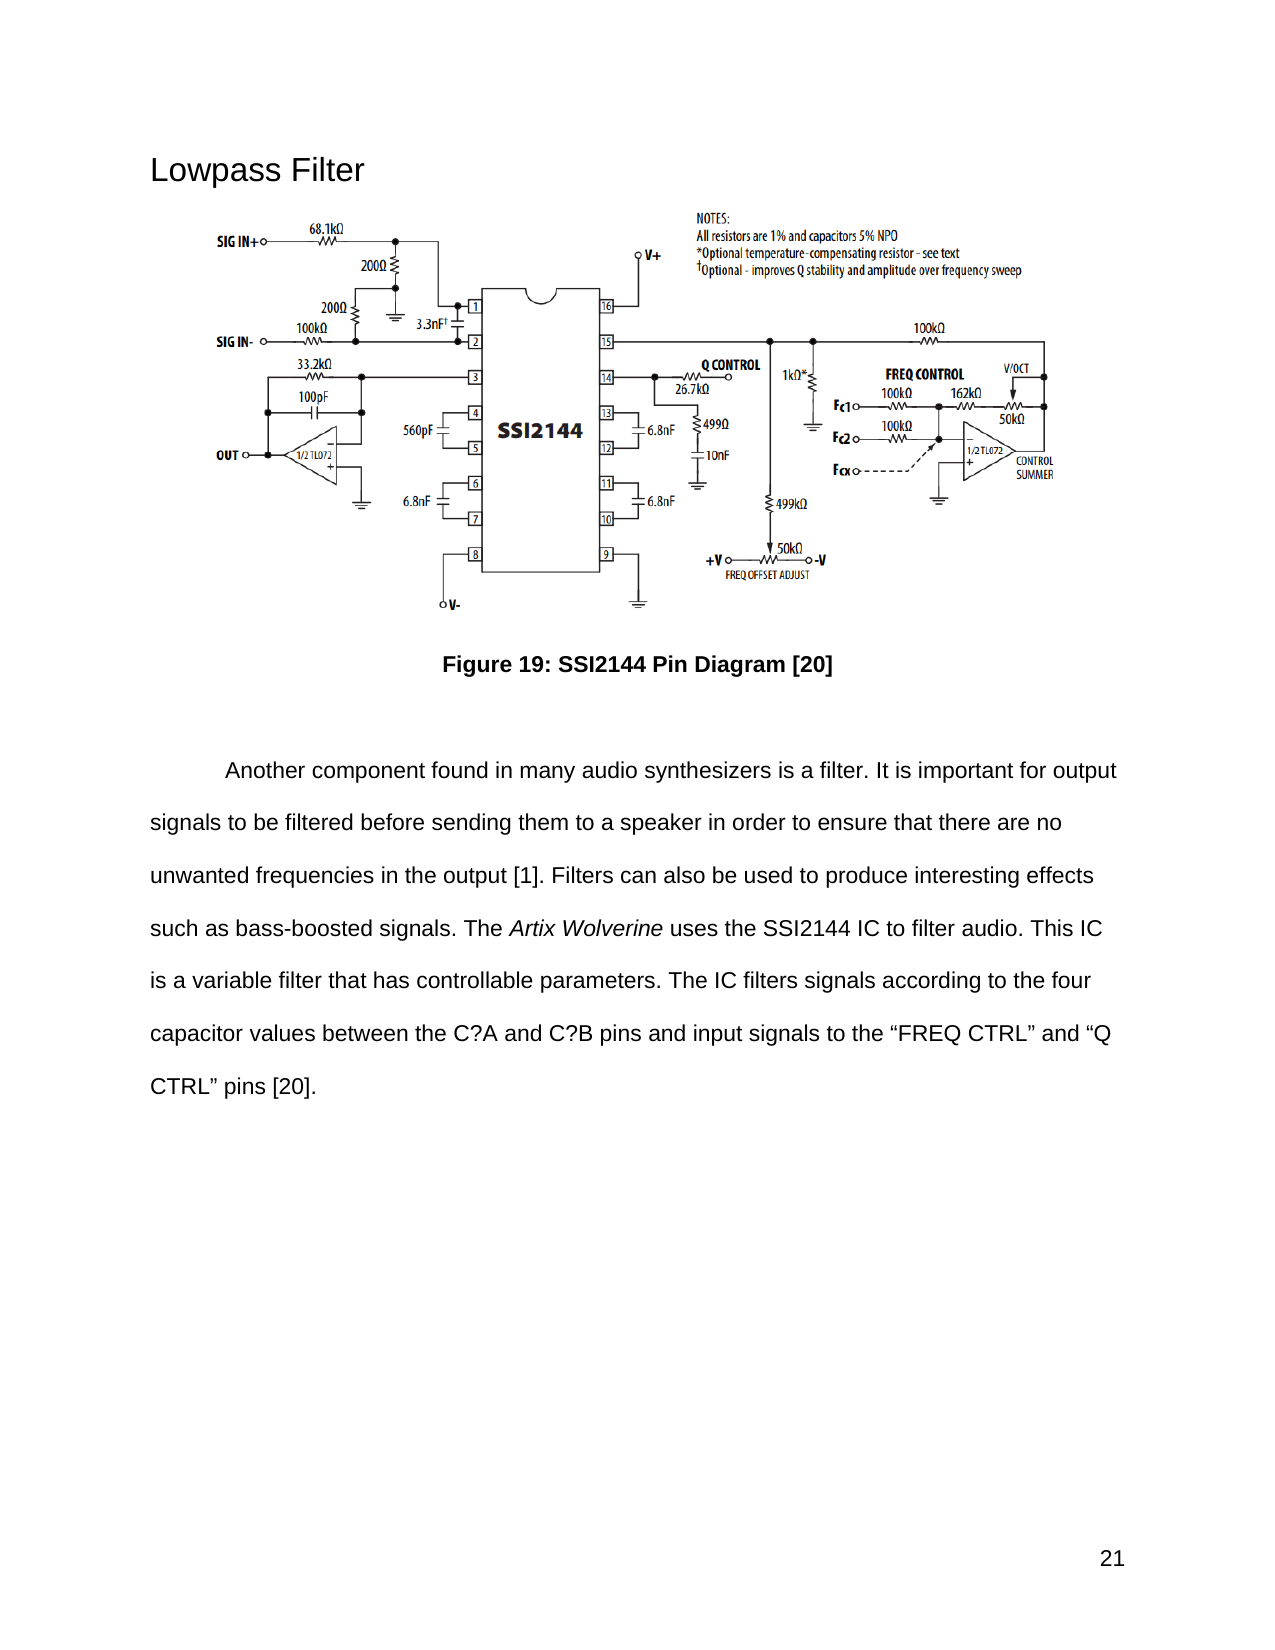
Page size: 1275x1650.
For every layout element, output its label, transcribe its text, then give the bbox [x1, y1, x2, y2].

subtitle Lowpass Filter [150, 150, 1125, 188]
text Figure 19: SSI2144 Pin Diagram [20] [150, 651, 1125, 677]
picture [199, 201, 1076, 625]
text Another component found in many audio synthesizers is a filter. It is important for output signals to be filtered before sending them to a speaker in order to ensure that there are no unwanted frequencies in the output [1]. Filters can also be used to produce interesting effects such as bass-boosted signals. The Artix Wolverine uses the SSI2144 IC to filter audio. This IC is a variable filter that has controllable parameters. The IC filters signals according to the four capacitor values between the C?A and C?B pins and input signals to the “FREQ CTRL” and “Q CTRL” pins [20]. [150, 757, 1125, 1099]
